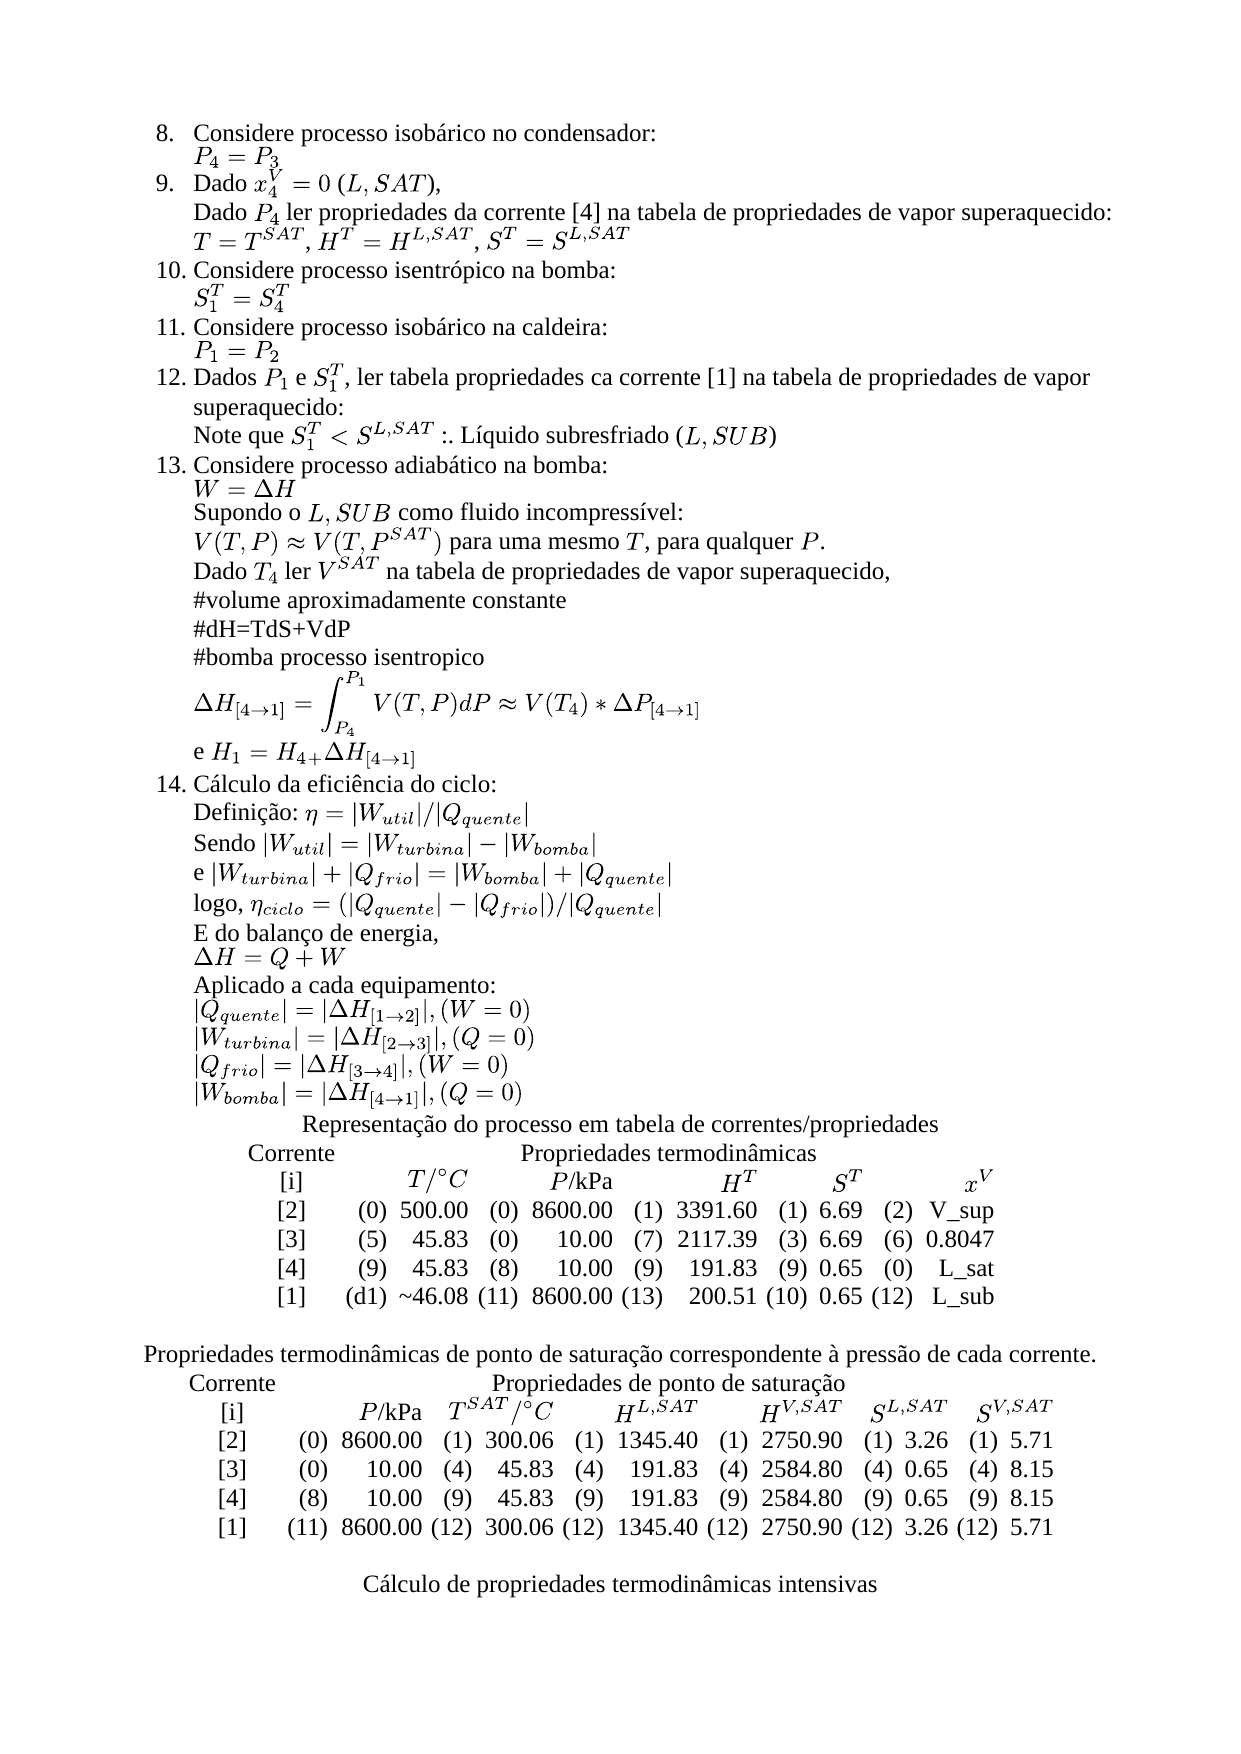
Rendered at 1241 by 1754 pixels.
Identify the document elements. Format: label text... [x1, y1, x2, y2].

table_cell 2750.90 [751, 1426, 846, 1454]
table_cell 3.26 [896, 1426, 951, 1454]
table_cell (1) [425, 1426, 475, 1454]
table_cell (0) [281, 1426, 331, 1454]
table_cell (13) [616, 1281, 666, 1310]
table_cell [760, 1166, 866, 1195]
table_cell 191.83 [607, 1483, 701, 1512]
table_cell 3391.60 [666, 1195, 760, 1224]
list Dados e , ler tabela propriedades ca corrente [1] na tabela de propriedades de vapor superaquecido: Note que :. Líquido subresfriado () [156, 362, 1122, 450]
table_cell (1) [557, 1426, 607, 1454]
table_header Propriedades de ponto de saturação [281, 1368, 1056, 1396]
table_cell [3] [184, 1454, 281, 1483]
list Dado ler na tabela de propriedades de vapor superaquecido, #volume aproximadamente constante #dH=TdS+VdP #bomba processo isentropico e [156, 556, 1122, 769]
table_cell /kPa [281, 1396, 425, 1426]
table_cell [951, 1396, 1056, 1426]
table_cell [3] [243, 1224, 340, 1253]
table_cell (12) [866, 1281, 916, 1310]
table_cell [1] [243, 1281, 340, 1310]
table_cell V_sup [916, 1195, 997, 1224]
table_cell (4) [425, 1454, 475, 1483]
table_cell (12) [951, 1512, 1001, 1541]
table_cell (9) [846, 1483, 896, 1512]
table_cell (8) [281, 1483, 331, 1512]
table_cell (12) [557, 1512, 607, 1541]
table_cell [425, 1396, 473, 1426]
table_cell 10.00 [521, 1253, 616, 1281]
list Cálculo da eficiência do ciclo: Definição: Sendo e logo, E do balanço de energia, Aplicado a cada equipamento: [156, 769, 1122, 1109]
table_cell [701, 1396, 846, 1426]
table_cell [340, 1166, 471, 1195]
table_cell ~46.08 [390, 1281, 471, 1310]
table_cell (3) [760, 1224, 810, 1253]
table_cell 8600.00 [331, 1512, 425, 1541]
table_cell (1) [846, 1426, 896, 1454]
table_cell 10.00 [521, 1224, 616, 1253]
table_cell 300.06 [475, 1426, 557, 1454]
table_cell 5.71 [1001, 1426, 1056, 1454]
table_cell 200.51 [666, 1281, 760, 1310]
table_cell 0.65 [896, 1483, 951, 1512]
table_cell (4) [846, 1454, 896, 1483]
table_cell 45.83 [475, 1483, 557, 1512]
list Considere processo isobárico na caldeira: [156, 312, 1122, 362]
table_cell (0) [471, 1195, 521, 1224]
table_cell (0) [471, 1224, 521, 1253]
table_cell 0.65 [810, 1253, 866, 1281]
table_cell (9) [951, 1483, 1001, 1512]
table_cell 2584.80 [751, 1454, 846, 1483]
table_cell L_sub [916, 1281, 997, 1310]
table_cell 2584.80 [751, 1483, 846, 1512]
table_header Propriedades termodinâmicas [340, 1138, 997, 1166]
table_cell (4) [701, 1454, 751, 1483]
table_header Corrente [243, 1138, 340, 1166]
table_cell 2117.39 [666, 1224, 760, 1253]
table_cell 0.65 [810, 1281, 866, 1310]
table_cell 1345.40 [607, 1512, 701, 1541]
table_header Corrente [184, 1368, 281, 1396]
table_cell 3.26 [896, 1512, 951, 1541]
table_cell [i] [184, 1396, 281, 1426]
table_cell 6.69 [810, 1224, 866, 1253]
table_cell (2) [866, 1195, 916, 1224]
table_cell (9) [616, 1253, 666, 1281]
list Considere processo adiabático na bomba: Supondo o como fluido incompressível: para uma mesmo , para qualquer . [156, 450, 1122, 556]
table_cell 191.83 [666, 1253, 760, 1281]
table_cell (1) [616, 1195, 666, 1224]
table_cell 300.06 [475, 1512, 557, 1541]
table_cell (9) [760, 1253, 810, 1281]
table_cell [557, 1396, 701, 1426]
table_cell (4) [951, 1454, 1001, 1483]
table_cell (11) [281, 1512, 331, 1541]
text Representação do processo em tabela de correntes/propriedades [118, 1109, 1122, 1138]
table_cell (4) [557, 1454, 607, 1483]
text Cálculo de propriedades termodinâmicas intensivas [118, 1569, 1122, 1598]
table_cell 45.83 [475, 1454, 557, 1483]
table_cell [2] [184, 1426, 281, 1454]
table_cell 45.83 [390, 1224, 471, 1253]
table_cell L_sat [916, 1253, 997, 1281]
table_cell [4] [243, 1253, 340, 1281]
table_cell (1) [760, 1195, 810, 1224]
table_cell 8600.00 [331, 1426, 425, 1454]
table_cell (9) [340, 1253, 390, 1281]
table_cell 500.00 [390, 1195, 471, 1224]
table_cell 1345.40 [607, 1426, 701, 1454]
table_cell 10.00 [331, 1454, 425, 1483]
table_cell 191.83 [607, 1454, 701, 1483]
table_cell 0.8047 [916, 1224, 997, 1253]
table_cell [866, 1166, 997, 1195]
table_cell (5) [340, 1224, 390, 1253]
table_cell 5.71 [1001, 1512, 1056, 1541]
table_cell (0) [281, 1454, 331, 1483]
table_cell [4] [184, 1483, 281, 1512]
table_cell (9) [701, 1483, 751, 1512]
table_cell (d1) [340, 1281, 390, 1310]
table_cell 8600.00 [521, 1281, 616, 1310]
table_cell 8600.00 [521, 1195, 616, 1224]
table_cell [616, 1166, 760, 1195]
table_cell (7) [616, 1224, 666, 1253]
table_cell (6) [866, 1224, 916, 1253]
table_cell (1) [951, 1426, 1001, 1454]
table_cell 10.00 [331, 1483, 425, 1512]
table_cell [491, 1396, 557, 1426]
table_cell /kPa [471, 1166, 616, 1195]
table_cell 8.15 [1001, 1454, 1056, 1483]
table_cell (12) [846, 1512, 896, 1541]
table_cell (1) [701, 1426, 751, 1454]
table_cell 2750.90 [751, 1512, 846, 1541]
table_cell [i] [243, 1166, 340, 1195]
table_cell (9) [425, 1483, 475, 1512]
list Considere processo isentrópico na bomba: [156, 255, 1122, 312]
table_cell (12) [701, 1512, 751, 1541]
table_cell (0) [866, 1253, 916, 1281]
table_cell (12) [425, 1512, 475, 1541]
text Propriedades termodinâmicas de ponto de saturação correspondente à pressão de cada corrente. [118, 1339, 1122, 1368]
table_cell 6.69 [810, 1195, 866, 1224]
table_cell [2] [243, 1195, 340, 1224]
list Dado (), Dado ler propriedades da corrente [4] na tabela de propriedades de vapor superaquecido: , , [156, 168, 1122, 255]
table_cell (11) [471, 1281, 521, 1310]
table_cell 8.15 [1001, 1483, 1056, 1512]
table_cell (9) [557, 1483, 607, 1512]
table_cell [846, 1396, 951, 1426]
list Considere processo isobárico no condensador: [156, 118, 1122, 168]
table_cell (0) [340, 1195, 390, 1224]
table_cell [1] [184, 1512, 281, 1541]
table_cell (8) [471, 1253, 521, 1281]
table_cell (10) [760, 1281, 810, 1310]
table_cell 45.83 [390, 1253, 471, 1281]
table_cell 0.65 [896, 1454, 951, 1483]
